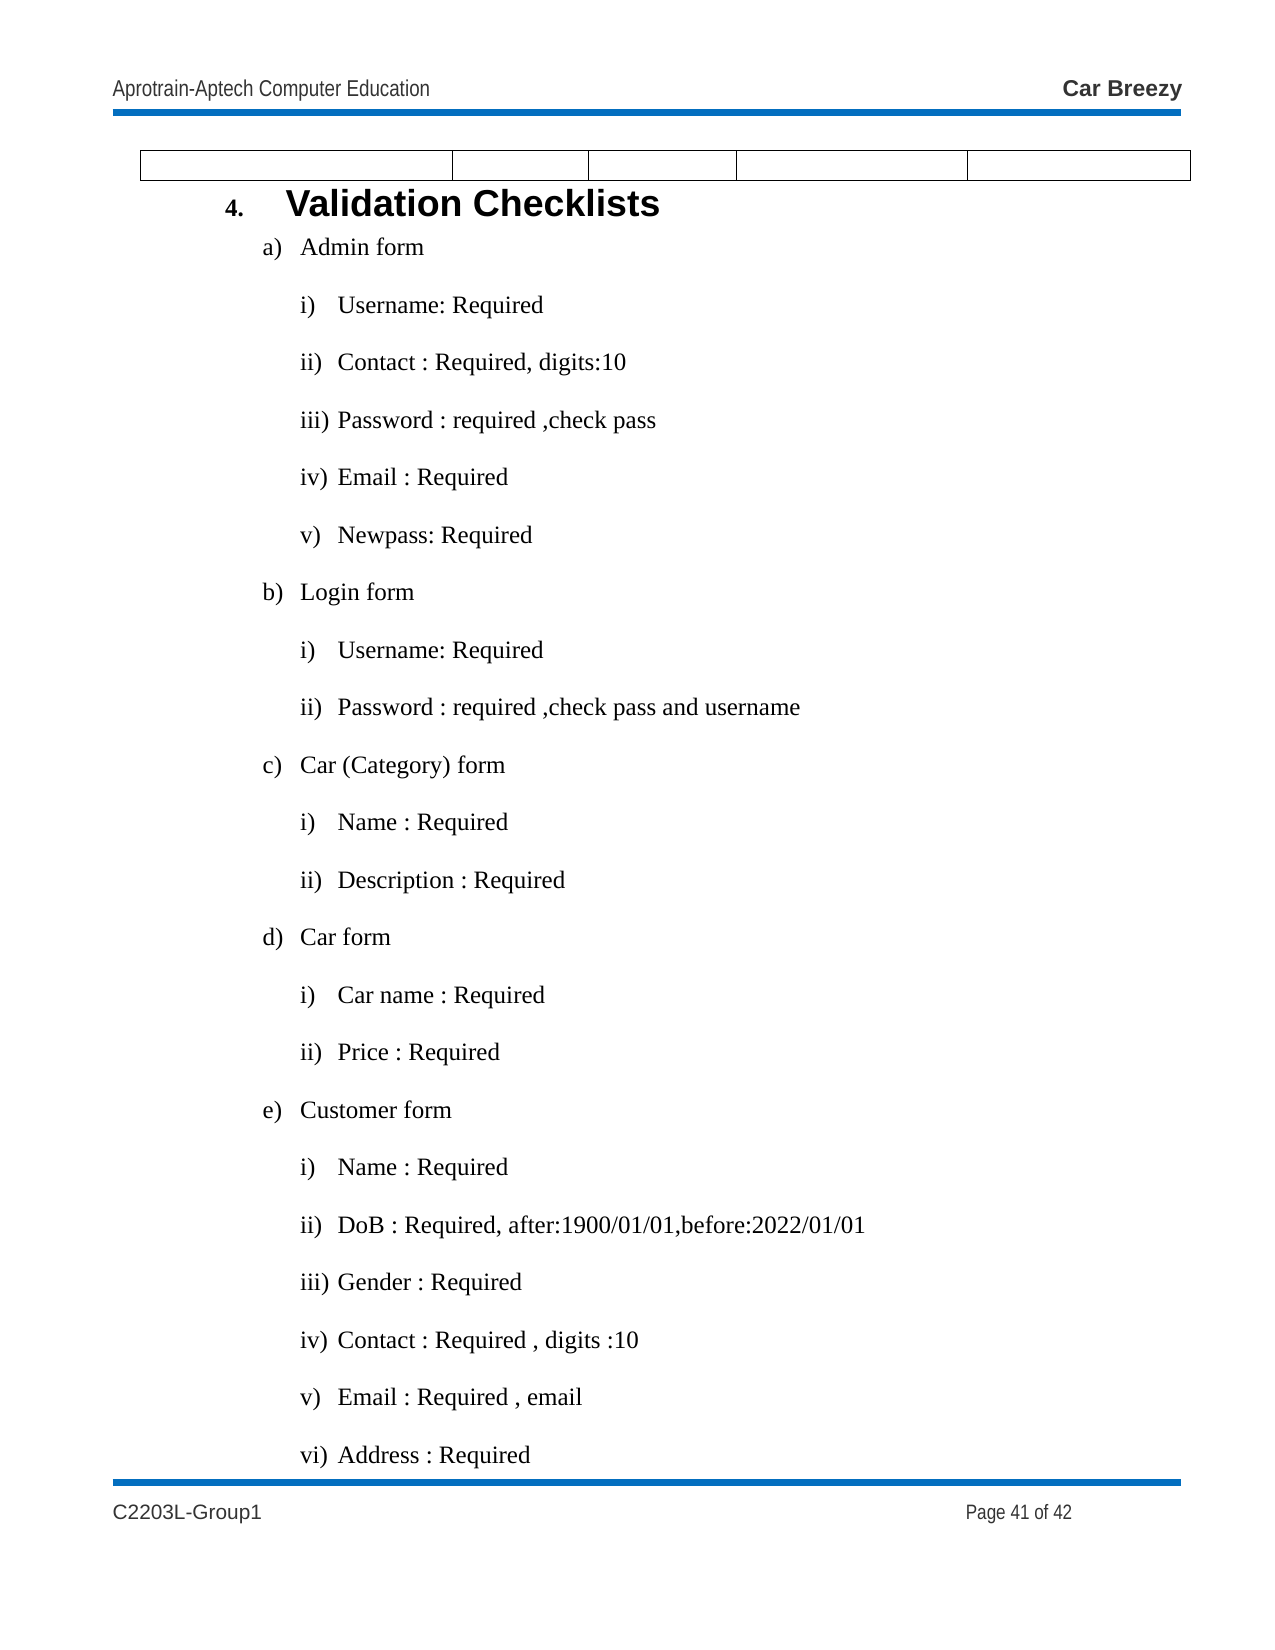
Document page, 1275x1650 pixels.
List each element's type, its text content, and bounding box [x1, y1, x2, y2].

list Password : required ,check pass and username [300, 692, 1106, 721]
list Car form [262, 922, 1106, 951]
list Name : Required [300, 807, 1106, 836]
list Contact : Required, digits:10 [300, 347, 1106, 376]
list Login form [262, 577, 1106, 606]
list Description : Required [300, 865, 1106, 894]
table_cell [453, 151, 588, 180]
list Username: Required [300, 290, 1106, 319]
list Password : required ,check pass [300, 405, 1106, 434]
list Admin form [262, 232, 1106, 261]
list DoB : Required, after:1900/01/01,before:2022/01/01 [300, 1210, 1106, 1239]
list Newpass: Required [300, 520, 1106, 549]
table_cell [141, 151, 452, 180]
list Username: Required [300, 635, 1106, 664]
list Gender : Required [300, 1267, 1106, 1296]
list Car name : Required [300, 980, 1106, 1009]
list Address : Required [300, 1440, 1106, 1469]
table_cell [737, 151, 967, 180]
table_cell [968, 151, 1190, 180]
table_cell [589, 151, 736, 180]
list Email : Required , email [300, 1382, 1106, 1411]
list Customer form [262, 1095, 1106, 1124]
list Validation Checklists [225, 181, 1106, 224]
list Email : Required [300, 462, 1106, 491]
list Name : Required [300, 1152, 1106, 1181]
list Contact : Required , digits :10 [300, 1325, 1106, 1354]
list Car (Category) form [262, 750, 1106, 779]
list Price : Required [300, 1037, 1106, 1066]
